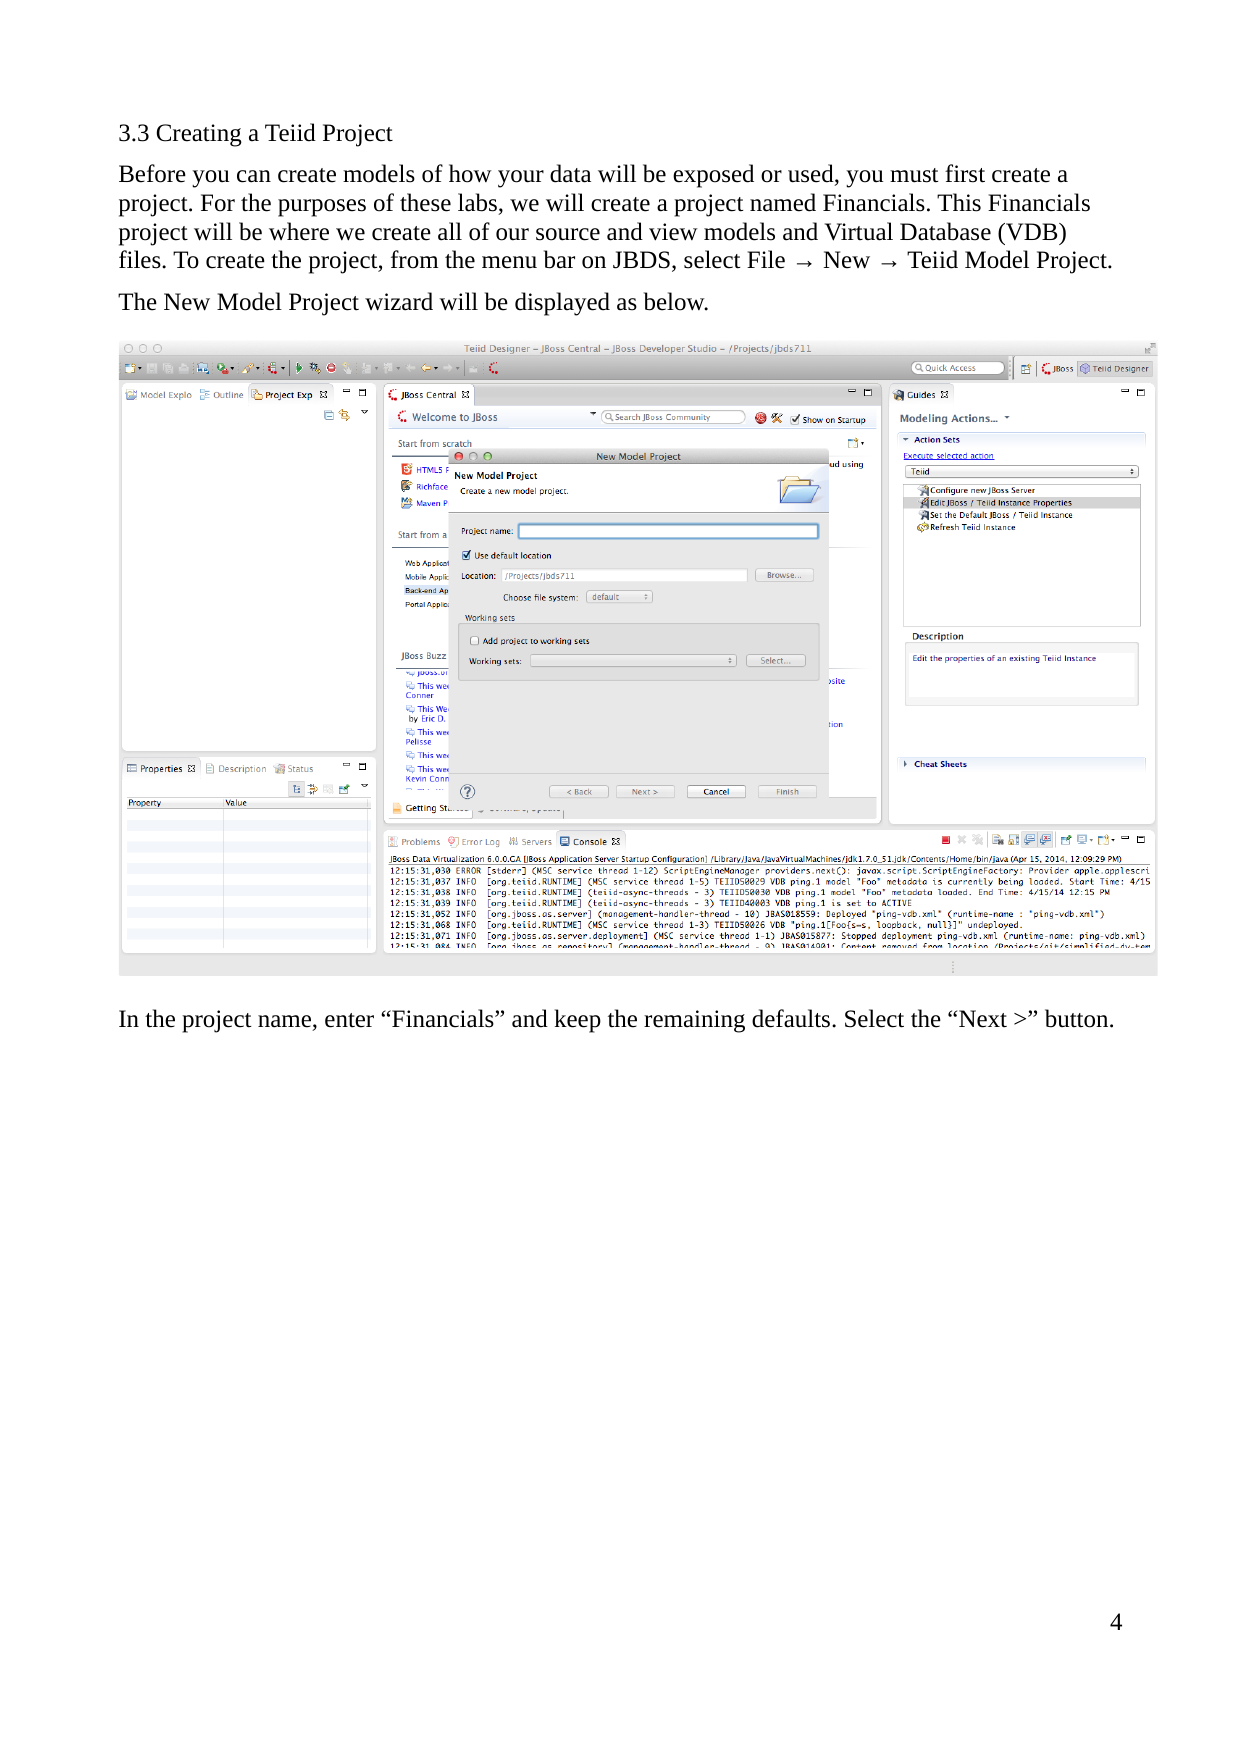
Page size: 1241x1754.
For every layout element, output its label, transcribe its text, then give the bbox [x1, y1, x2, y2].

picture [118, 340, 1158, 976]
text In the project name, enter “Financials” and keep the remaining defaults. Select the “Next >” button. [118, 976, 1122, 1033]
text The New Model Project wizard will be displayed as below. [118, 287, 1122, 316]
text Before you can create models of how your data will be exposed or used, you must first create a project. For the purposes of these labs, we will create a project named Financials. This Financials project will be where we create all of our source and view models and Virtual Database (VDB) files. To create the project, from the menu bar on JBDS, select File → New → Teiid Model Project. [118, 159, 1122, 274]
text [118, 328, 1122, 340]
text 3.3 Creating a Teiid Project [118, 118, 1122, 147]
